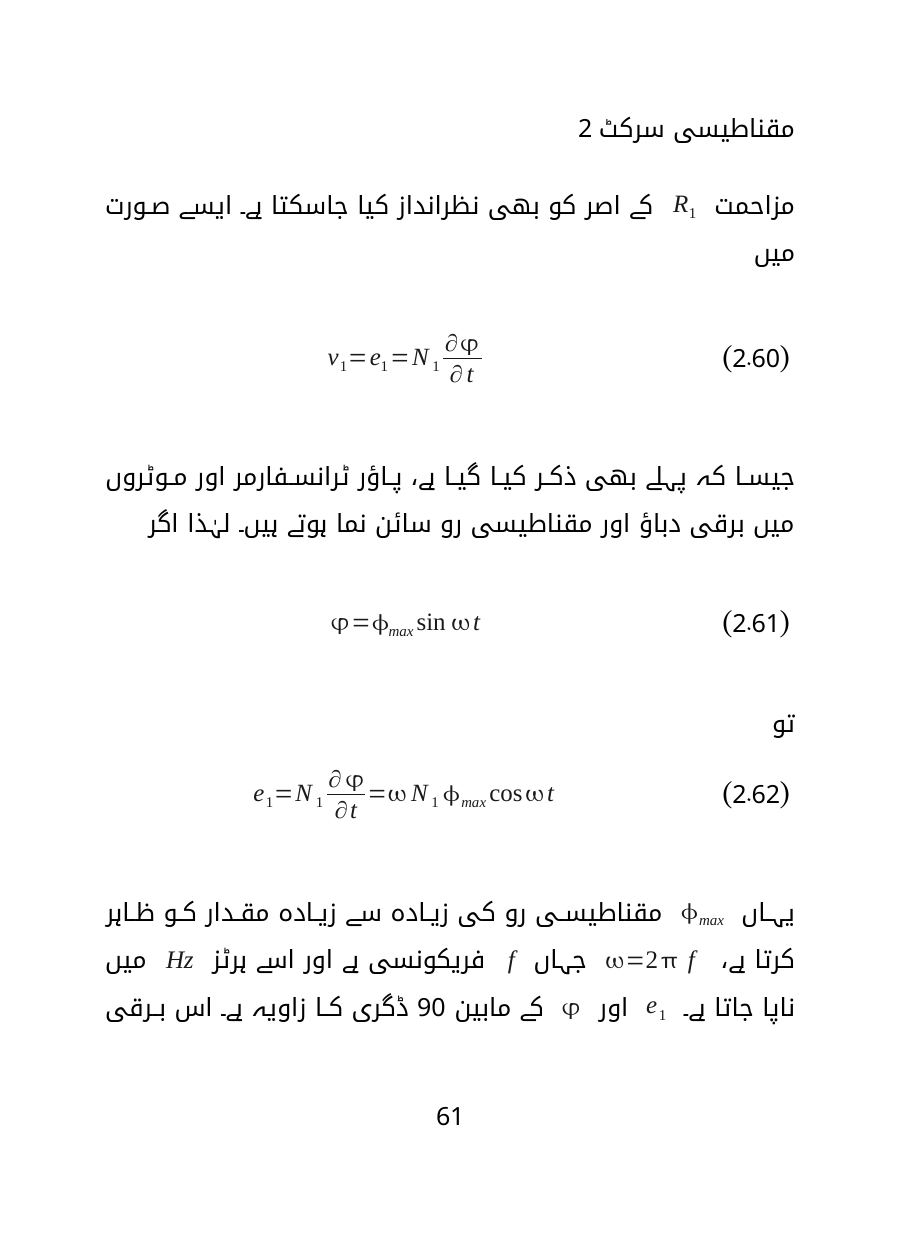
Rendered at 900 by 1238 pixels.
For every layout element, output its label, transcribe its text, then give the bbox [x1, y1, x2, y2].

table_header [105, 595, 696, 666]
text یہاںمقناطیسی رو کی زیادہ سے زیادہ مقدار کو ظاہر کرتا ہے، جہاںفریکونسی ہے اور اسے ہرٹزمیں ناپا جاتا ہے۔اورکے مابین 90 ڈگری کا زاویہ ہے۔ اس برقی دباؤ کا آر ایم ایس مقدار [105, 889, 795, 1031]
text جیسا کہ پہلے بھی ذکر کیا گیا ہے، پاؤر ٹرانسفارمر اور موٹروں میں برقی دباؤ اور مقناطیسی رو سائن نما ہوتے ہیں۔ لہٰذا اگر [105, 453, 795, 548]
table_header (2.60) [696, 324, 795, 407]
table_header (2.62) [694, 760, 795, 843]
text تو [105, 700, 795, 747]
table_header (2.61) [696, 595, 795, 666]
text اس مساوات میں انڈکٹنس کو نظرانداز کیا گیا ہے۔ اس کا اصر عموما بہت کم ہوتا ہے۔ عام تر پاؤر ٹرانسفارمر اور موٹروں میں مزاحمتکے اصر کو بھی نظرانداز کیا جاسکتا ہے۔ ایسے صورت میں [105, 182, 795, 277]
table_header [105, 324, 696, 407]
table_header [105, 760, 694, 843]
